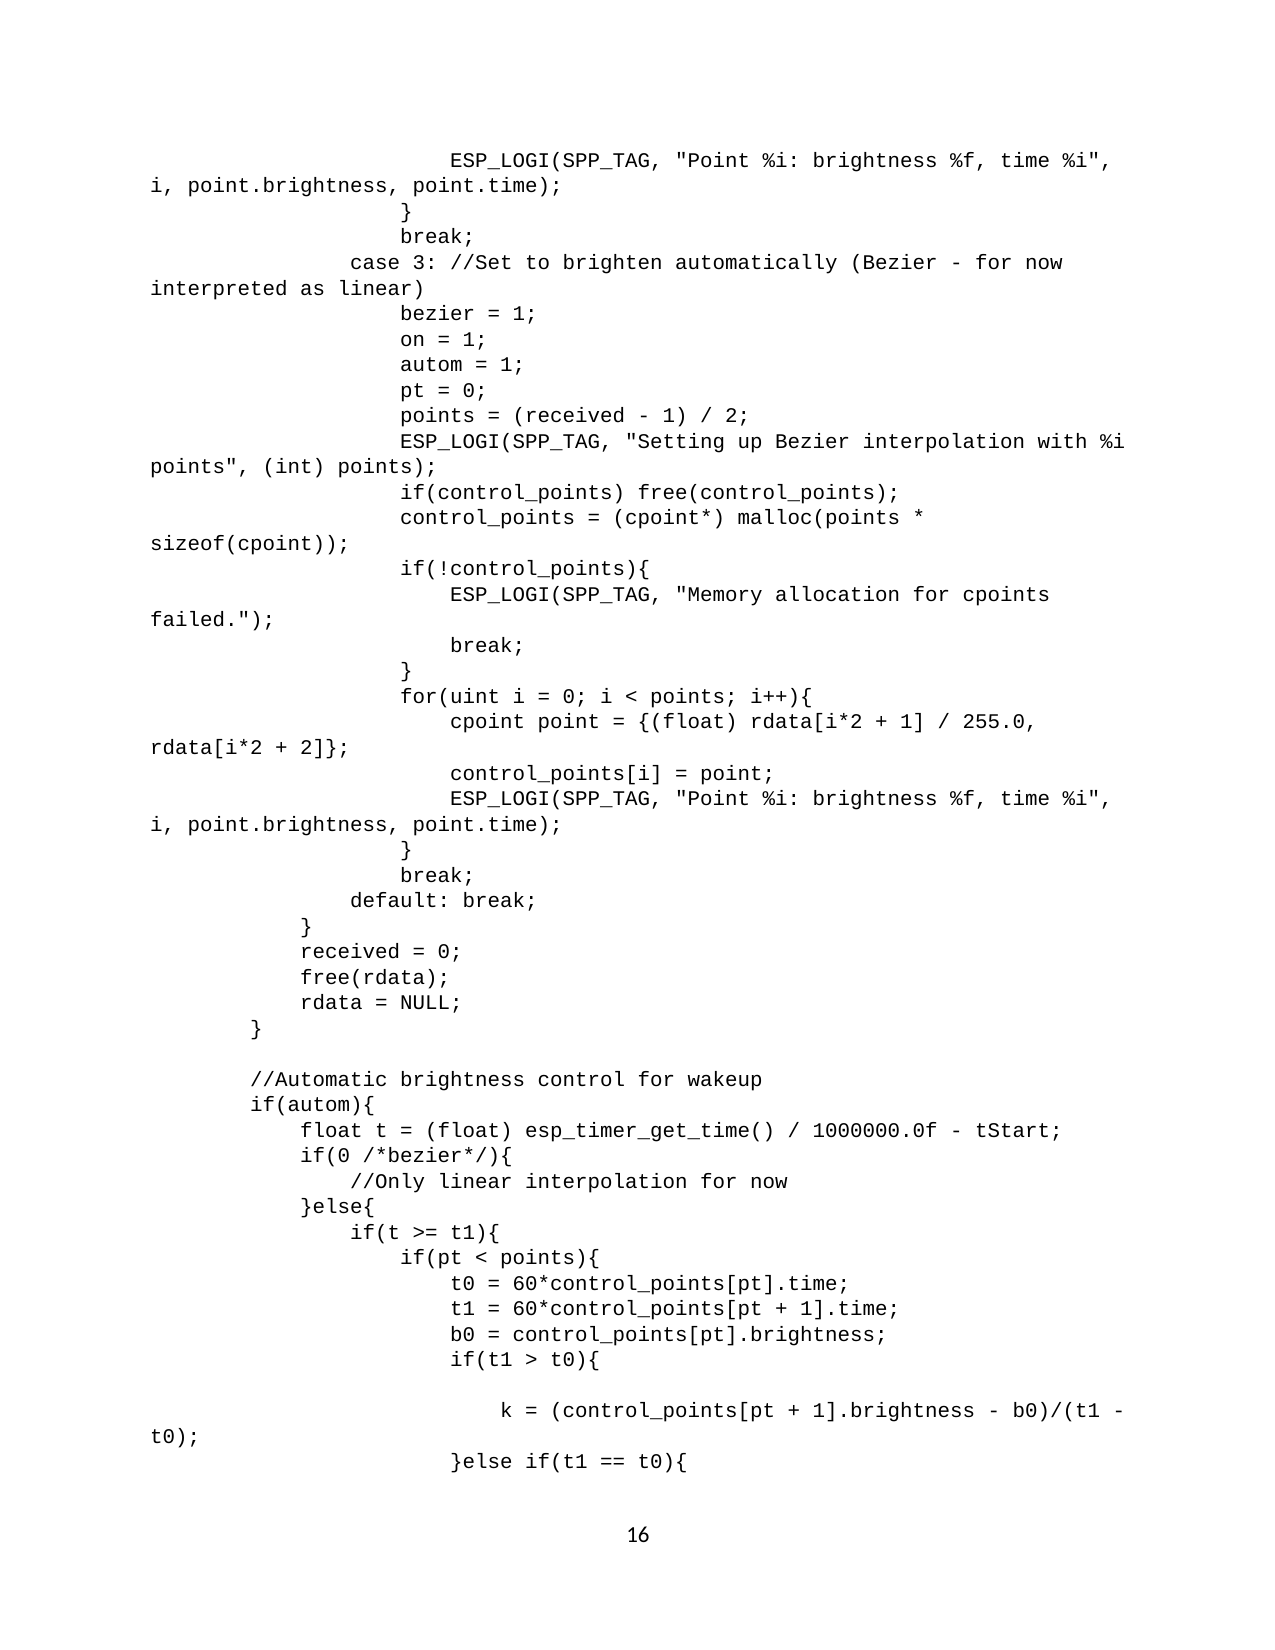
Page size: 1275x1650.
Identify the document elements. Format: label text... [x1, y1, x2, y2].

text autom = 1; [150, 354, 1125, 378]
text } [150, 916, 1125, 939]
text if(t >= t1){ [150, 1222, 1125, 1246]
text points = (received - 1) / 2; [150, 405, 1125, 429]
text float t = (float) esp_timer_get_time() / 1000000.0f - tStart; [150, 1120, 1125, 1143]
text ESP_LOGI(SPP_TAG, "Point %i: brightness %f, time %i", i, point.brightness, point.time); [150, 150, 1125, 199]
text if(t1 > t0){ [150, 1349, 1125, 1373]
text //Only linear interpolation for now [150, 1171, 1125, 1194]
text if(0 /*bezier*/){ [150, 1145, 1125, 1169]
text received = 0; [150, 941, 1125, 965]
text //Automatic brightness control for wakeup [150, 1069, 1125, 1092]
text break; [150, 635, 1125, 658]
text break; [150, 227, 1125, 250]
text k = (control_points[pt + 1].brightness - b0)/(t1 - t0); [150, 1401, 1125, 1450]
text bezier = 1; [150, 303, 1125, 327]
text free(rdata); [150, 967, 1125, 990]
text if(pt < points){ [150, 1247, 1125, 1271]
text ESP_LOGI(SPP_TAG, "Setting up Bezier interpolation with %i points", (int) points); [150, 431, 1125, 480]
text if(autom){ [150, 1094, 1125, 1118]
text case 3: //Set to brighten automatically (Bezier - for now interpreted as linear) [150, 252, 1125, 301]
text ESP_LOGI(SPP_TAG, "Memory allocation for cpoints failed."); [150, 584, 1125, 633]
text } [150, 1018, 1125, 1041]
text } [150, 660, 1125, 684]
text cpoint point = {(float) rdata[i*2 + 1] / 255.0, rdata[i*2 + 2]}; [150, 711, 1125, 761]
text b0 = control_points[pt].brightness; [150, 1324, 1125, 1348]
text if(!control_points){ [150, 558, 1125, 582]
text ESP_LOGI(SPP_TAG, "Point %i: brightness %f, time %i", i, point.brightness, point.time); [150, 788, 1125, 837]
text control_points[i] = point; [150, 762, 1125, 786]
text if(control_points) free(control_points); [150, 482, 1125, 505]
text control_points = (cpoint*) malloc(points * sizeof(cpoint)); [150, 507, 1125, 556]
text for(uint i = 0; i < points; i++){ [150, 686, 1125, 709]
text break; [150, 864, 1125, 888]
text t0 = 60*control_points[pt].time; [150, 1273, 1125, 1297]
text }else{ [150, 1196, 1125, 1220]
text } [150, 201, 1125, 225]
text }else if(t1 == t0){ [150, 1452, 1125, 1475]
text t1 = 60*control_points[pt + 1].time; [150, 1298, 1125, 1322]
text } [150, 839, 1125, 863]
text on = 1; [150, 329, 1125, 352]
text default: break; [150, 890, 1125, 914]
text rdata = NULL; [150, 992, 1125, 1016]
text pt = 0; [150, 380, 1125, 403]
